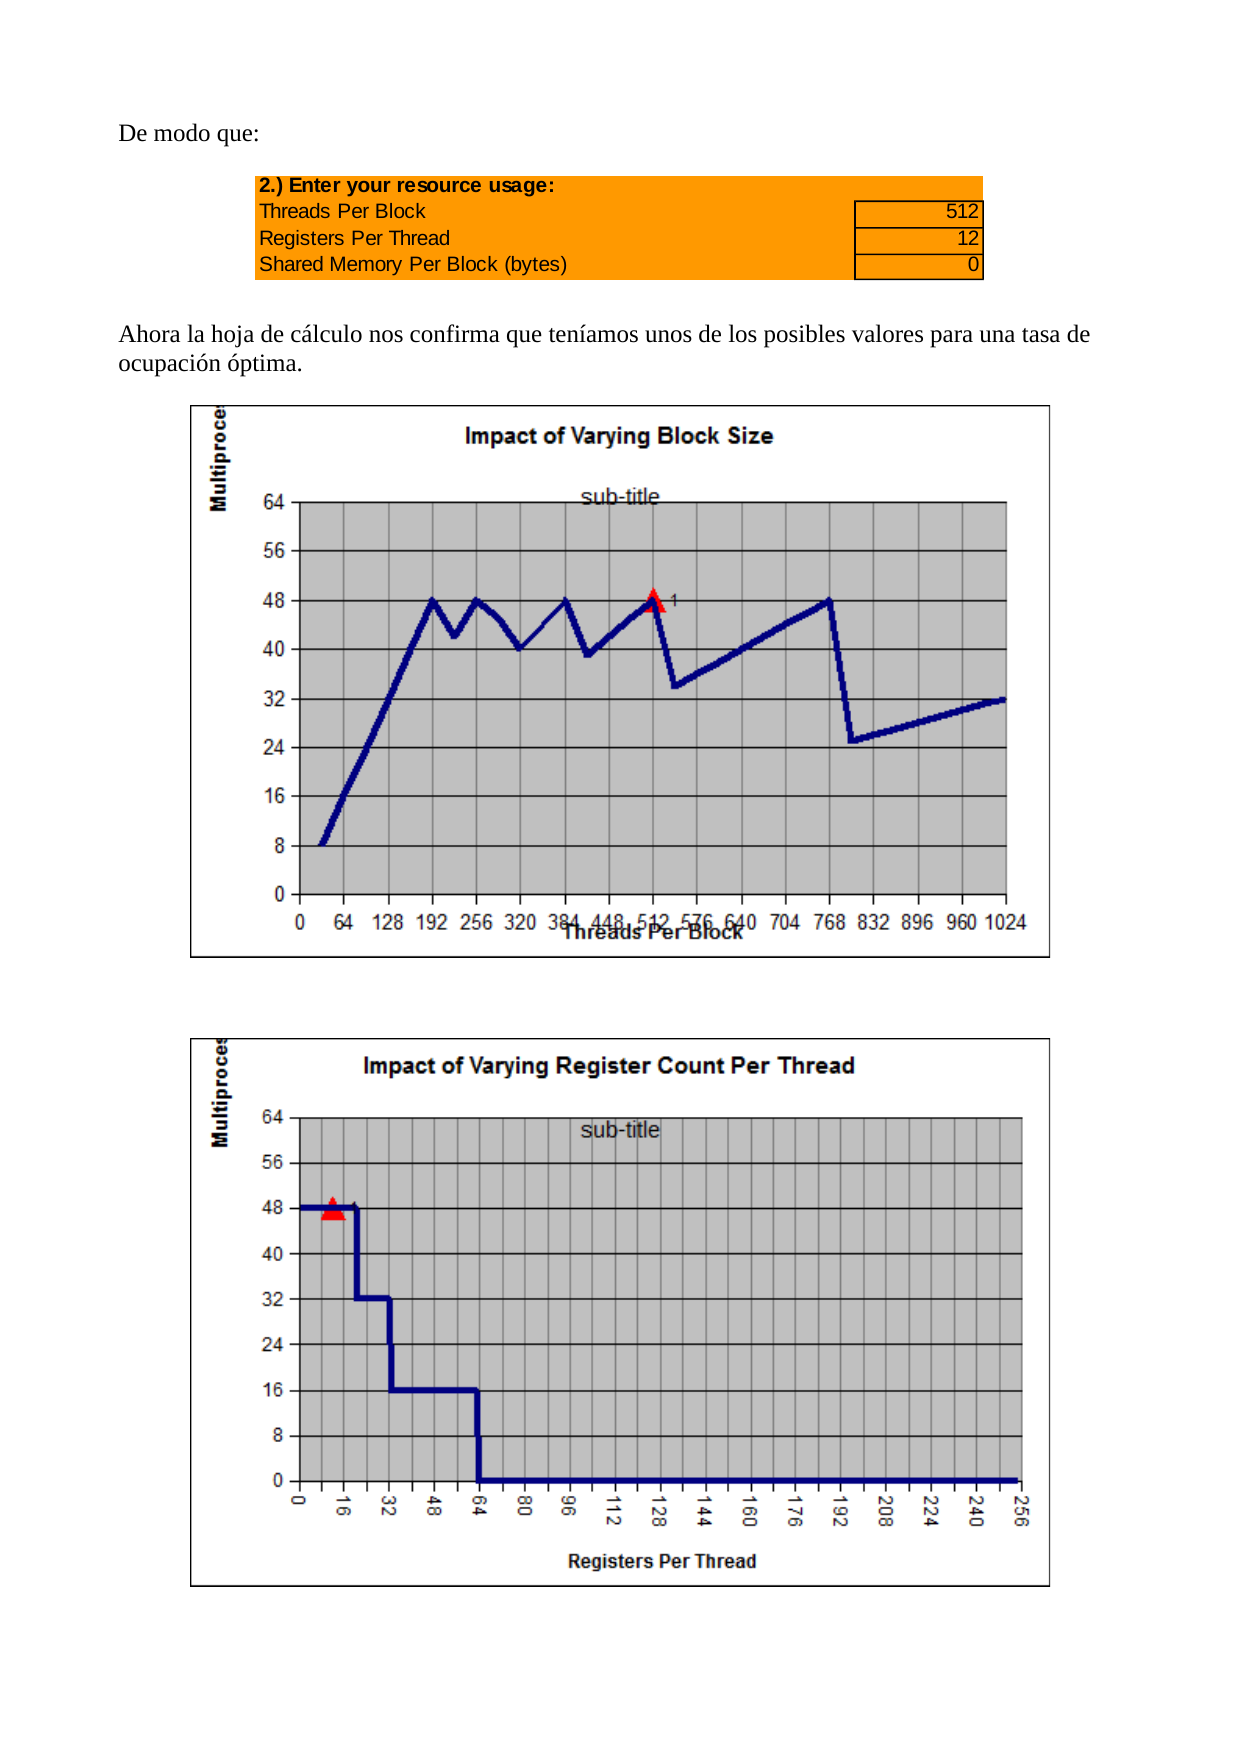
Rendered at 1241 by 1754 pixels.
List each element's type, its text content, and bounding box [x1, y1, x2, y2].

text De modo que: [118, 118, 1122, 147]
picture [190, 405, 1051, 958]
text Ahora la hoja de cálculo nos confirma que teníamos unos de los posibles valores para una tasa de ocupación óptima. [118, 319, 1122, 377]
picture [190, 1038, 1051, 1587]
